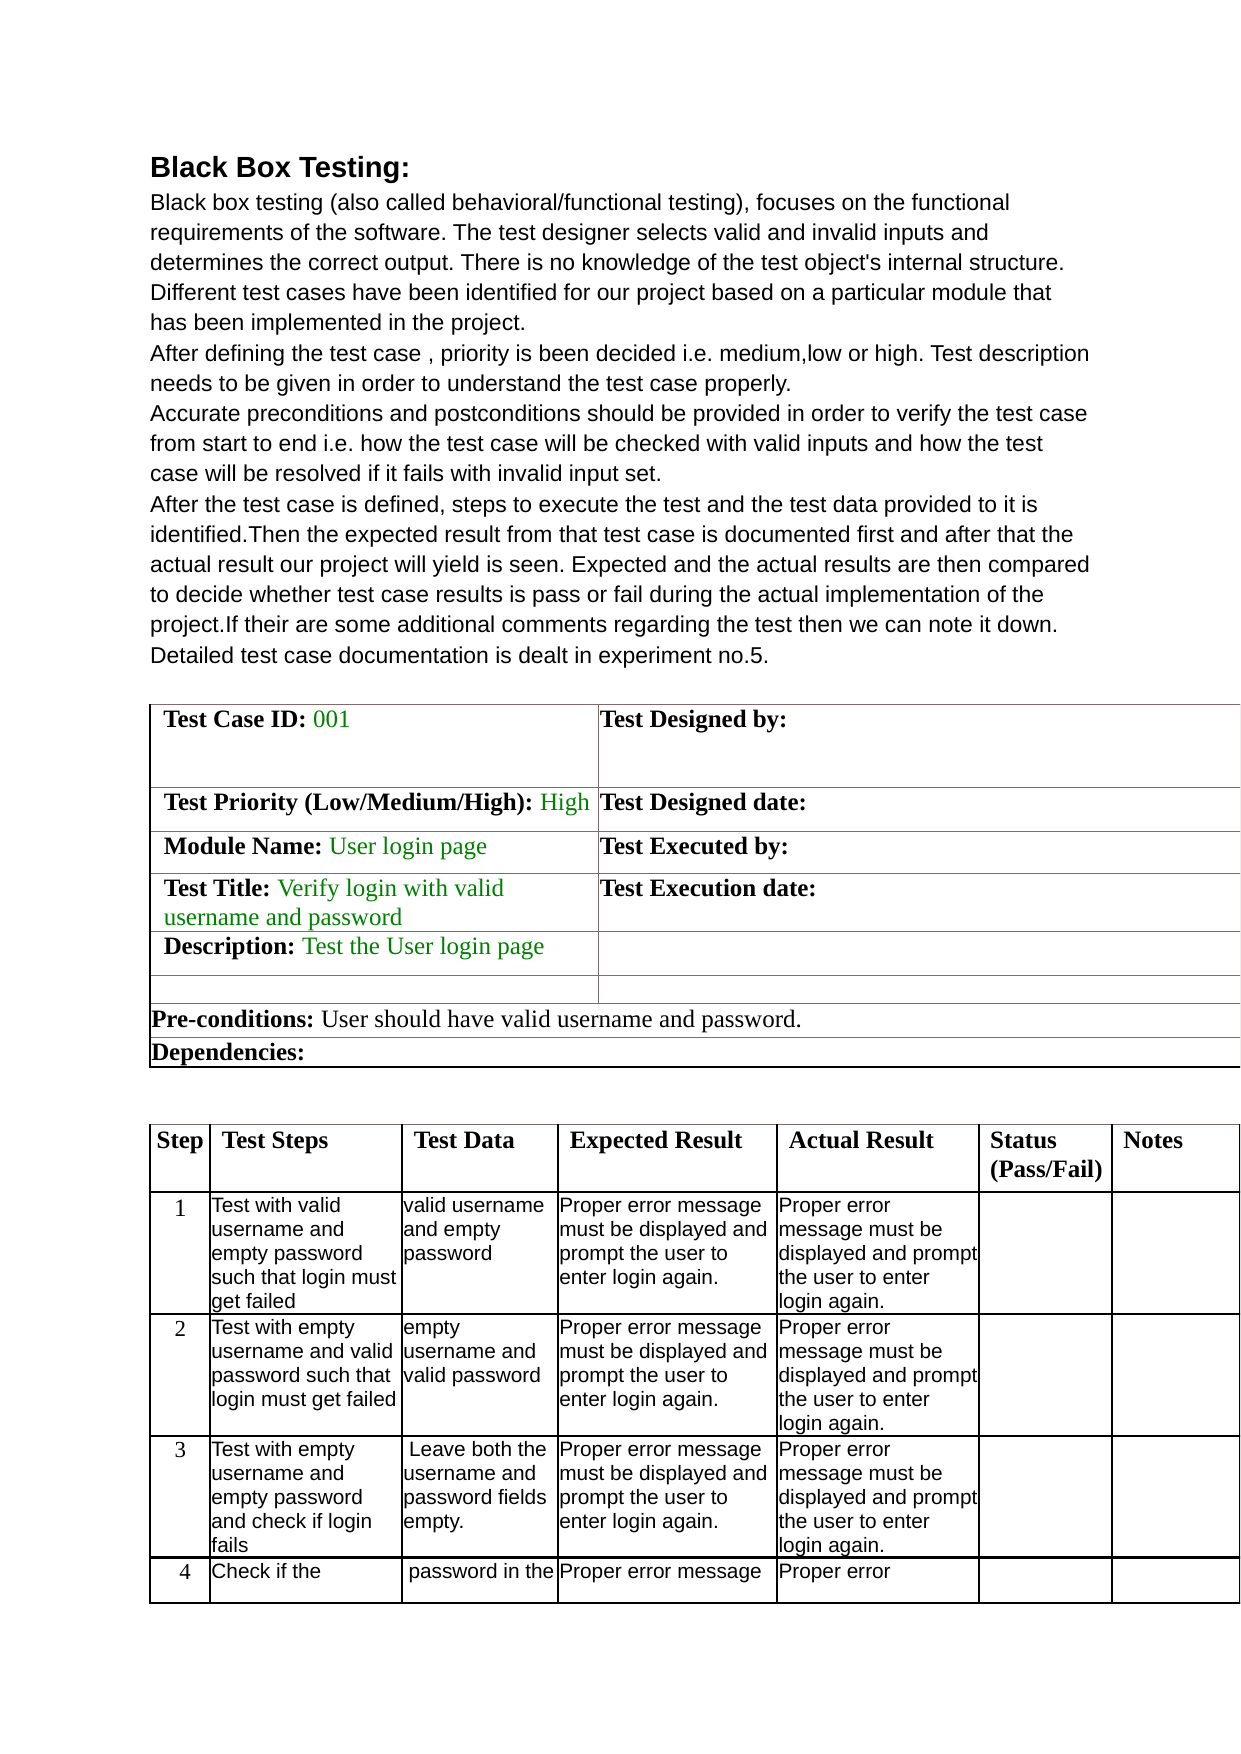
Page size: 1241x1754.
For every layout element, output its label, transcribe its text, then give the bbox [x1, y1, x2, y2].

table_cell Test Designed date: [599, 788, 1240, 831]
table_cell 4 [151, 1559, 209, 1602]
table_header Expected Result [559, 1125, 776, 1191]
table_cell Test with empty username and empty password and check if login fails [211, 1437, 401, 1556]
table_cell Description: Test the User login page [151, 932, 598, 975]
text Detailed test case documentation is dealt in experiment no.5. [150, 642, 1090, 668]
table_cell Test with empty username and valid password such that login must get failed [211, 1315, 401, 1434]
table_cell 2 [151, 1315, 209, 1434]
table_cell Proper error message must be displayed and prompt the user to enter login again. [778, 1315, 978, 1434]
table_cell [1113, 1315, 1239, 1434]
table_cell Module Name: User login page [151, 832, 598, 873]
table_cell Check if the [211, 1559, 401, 1602]
table_header Actual Result [778, 1125, 978, 1191]
table_cell 1 [151, 1193, 209, 1313]
table_cell password in the [403, 1559, 557, 1602]
text After the test case is defined, steps to execute the test and the test data provided to it is identified.Then the expected result from that test case is documented first and after that the actual result our project will yield is seen. Expected and the actual results are then compared to decide whether test case results is pass or fail during the actual implementation of the project.If their are some additional comments regarding the test then we can note it down. [150, 491, 1090, 638]
table_cell Dependencies: [151, 1038, 1240, 1066]
table_cell [1113, 1559, 1239, 1602]
table_cell Pre-conditions: User should have valid username and password. [151, 1004, 1240, 1037]
table_cell [151, 976, 598, 1003]
table_cell [599, 932, 1240, 975]
table_cell [1113, 1193, 1239, 1313]
table_cell empty username and valid password [403, 1315, 557, 1434]
text Accurate preconditions and postconditions should be provided in order to verify the test case from start to end i.e. how the test case will be checked with valid inputs and how the test case will be resolved if it fails with invalid input set. [150, 400, 1090, 487]
table_header Step [151, 1125, 209, 1191]
table_header Test Steps [211, 1125, 401, 1191]
table_cell [980, 1437, 1111, 1556]
text Different test cases have been identified for our project based on a particular module that has been implemented in the project. [150, 279, 1090, 336]
table_cell [980, 1315, 1111, 1434]
table_cell Test Title: Verify login with valid username and password [151, 874, 598, 931]
table_cell [1113, 1437, 1239, 1556]
table_cell Proper error message must be displayed and prompt the user to enter login again. [559, 1315, 776, 1434]
table_cell [980, 1559, 1111, 1602]
table_header Test Data [403, 1125, 557, 1191]
table_header Status (Pass/Fail) [980, 1125, 1111, 1191]
table_cell [980, 1193, 1111, 1313]
table_cell Test Executed by: [599, 832, 1240, 873]
table_cell Test Execution date: [599, 874, 1240, 931]
table_cell valid username and empty password [403, 1193, 557, 1313]
text Black box testing (also called behavioral/functional testing), focuses on the functional requirements of the software. The test designer selects valid and invalid inputs and determines the correct output. There is no knowledge of the test object's internal structure. [150, 188, 1090, 275]
table_header Notes [1113, 1125, 1239, 1191]
text After defining the test case , priority is been decided i.e. medium,low or high. Test description needs to be given in order to understand the test case properly. [150, 339, 1090, 396]
table_header Test Case ID: 001 [151, 705, 598, 787]
text Black Box Testing: [150, 150, 1090, 183]
table_cell [599, 976, 1240, 1003]
table_cell Proper error message [559, 1559, 776, 1602]
table_cell Proper error [778, 1559, 978, 1602]
table_cell Test Priority (Low/Medium/High): High [151, 788, 598, 831]
table_cell Test with valid username and empty password such that login must get failed [211, 1193, 401, 1313]
table_cell Leave both the username and password fields empty. [403, 1437, 557, 1556]
table_cell Proper error message must be displayed and prompt the user to enter login again. [778, 1437, 978, 1556]
table_cell Proper error message must be displayed and prompt the user to enter login again. [559, 1437, 776, 1556]
table_cell 3 [151, 1437, 209, 1556]
table_cell Proper error message must be displayed and prompt the user to enter login again. [778, 1193, 978, 1313]
table_header Test Designed by: [599, 705, 1240, 787]
table_cell Proper error message must be displayed and prompt the user to enter login again. [559, 1193, 776, 1313]
